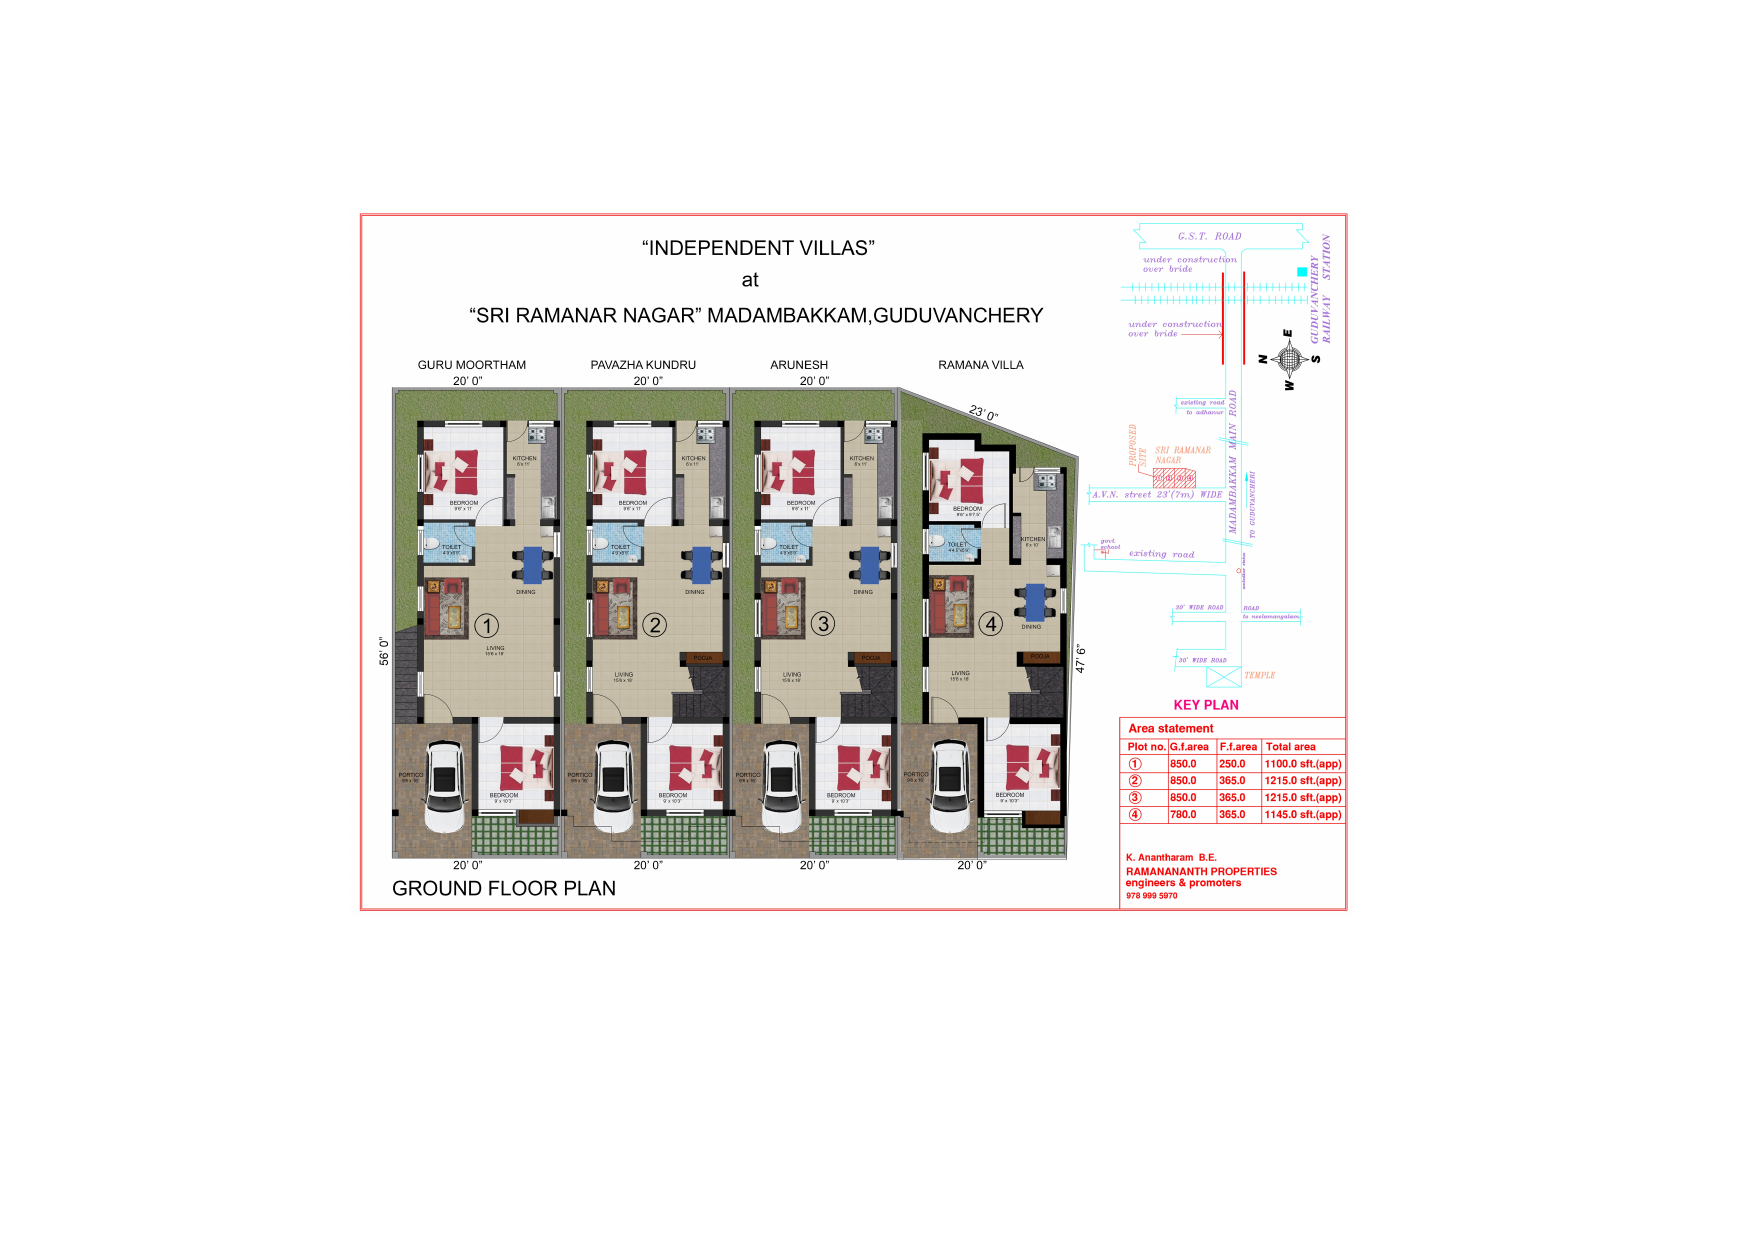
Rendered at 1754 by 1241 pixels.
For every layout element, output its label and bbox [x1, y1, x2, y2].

picture [350, 206, 1355, 917]
